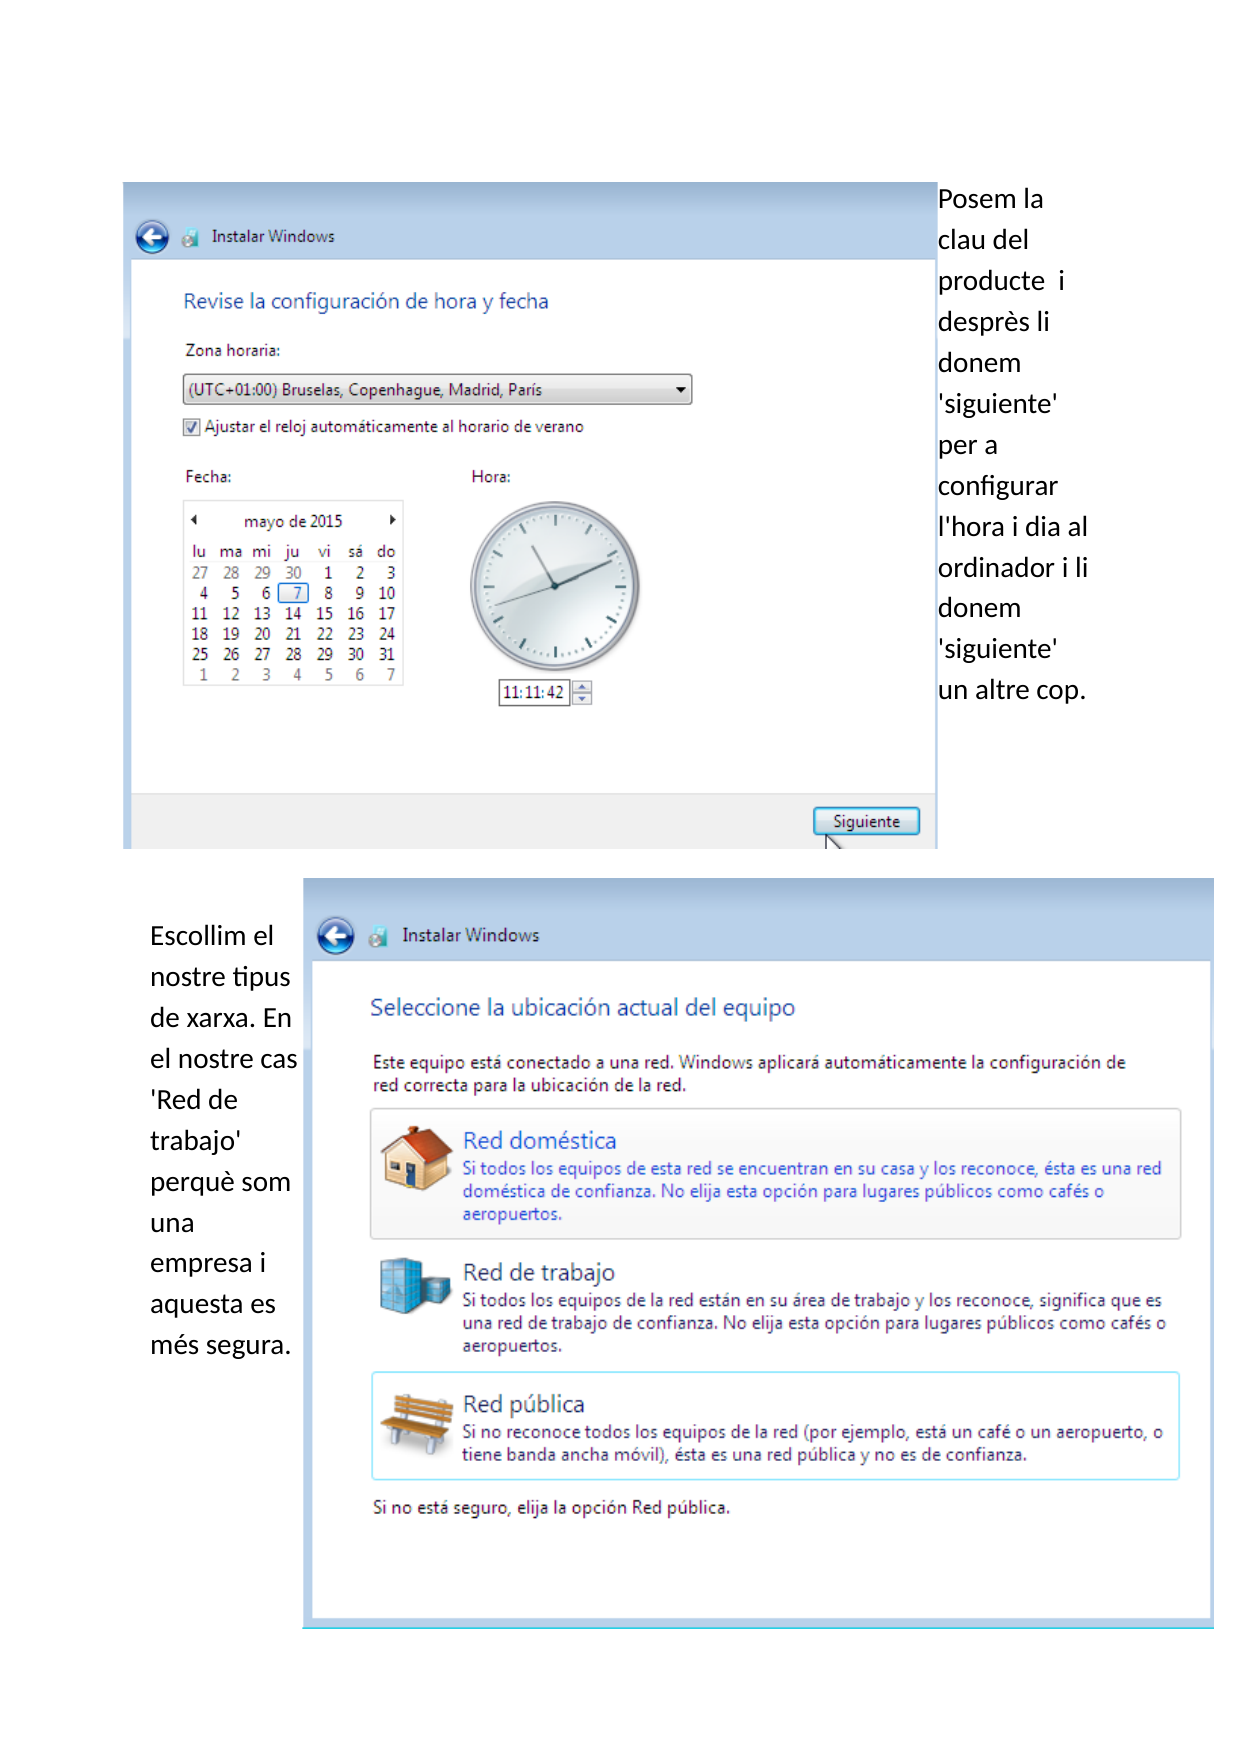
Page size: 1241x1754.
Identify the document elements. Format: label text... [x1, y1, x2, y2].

text Posem la clau del producte i desprès li donem 'siguiente' per a configurar l'hora i dia al ordinador i li donem 'siguiente' un altre cop. [150, 180, 1090, 707]
picture [122, 182, 938, 849]
picture [302, 878, 1214, 1629]
text Escollim el nostre tipus de xarxa. En el nostre cas 'Red de trabajo' perquè som una empresa i aquesta es més segura. [150, 917, 302, 1362]
